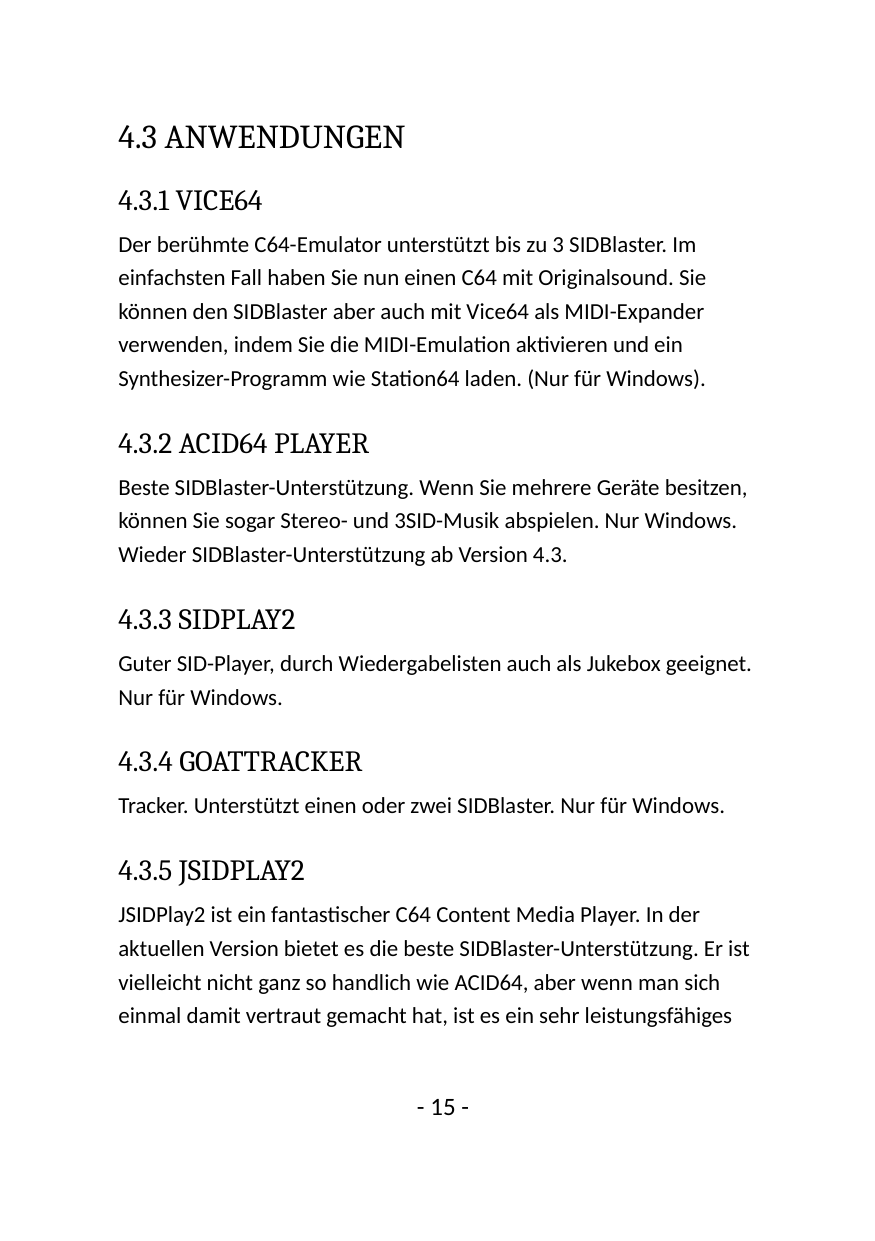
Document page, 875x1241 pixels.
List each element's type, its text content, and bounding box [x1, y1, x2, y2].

subtitle SidPlay2 [118, 603, 756, 637]
text Guter SID-Player, durch Wiedergabelisten auch als Jukebox geeignet. Nur für Windows. [118, 649, 756, 711]
text Tracker. Unterstützt einen oder zwei SIDBlaster. Nur für Windows. [118, 792, 756, 820]
subtitle Anwendungen [118, 118, 756, 157]
subtitle JSIDPlay2 [118, 854, 756, 888]
subtitle GoatTracker [118, 745, 756, 779]
subtitle ACID64 Player [118, 427, 756, 461]
subtitle Vice64 [118, 184, 756, 217]
text JSIDPlay2 ist ein fantastischer C64 Content Media Player. In der aktuellen Version bietet es die beste SIDBlaster-Unterstützung. Er ist vielleicht nicht ganz so handlich wie ACID64, aber wenn man sich einmal damit vertraut gemacht hat, ist es ein sehr leistungsfähiges [118, 901, 756, 1029]
text Beste SIDBlaster-Unterstützung. Wenn Sie mehrere Geräte besitzen, können Sie sogar Stereo- und 3SID-Musik abspielen. Nur Windows. Wieder SIDBlaster-Unterstützung ab Version 4.3. [118, 473, 756, 568]
text Der berühmte C64-Emulator unterstützt bis zu 3 SIDBlaster. Im einfachsten Fall haben Sie nun einen C64 mit Originalsound. Sie können den SIDBlaster aber auch mit Vice64 als MIDI-Expander verwenden, indem Sie die MIDI-Emulation aktivieren und ein Synthesizer-Programm wie Station64 laden. (Nur für Windows). [118, 230, 756, 392]
